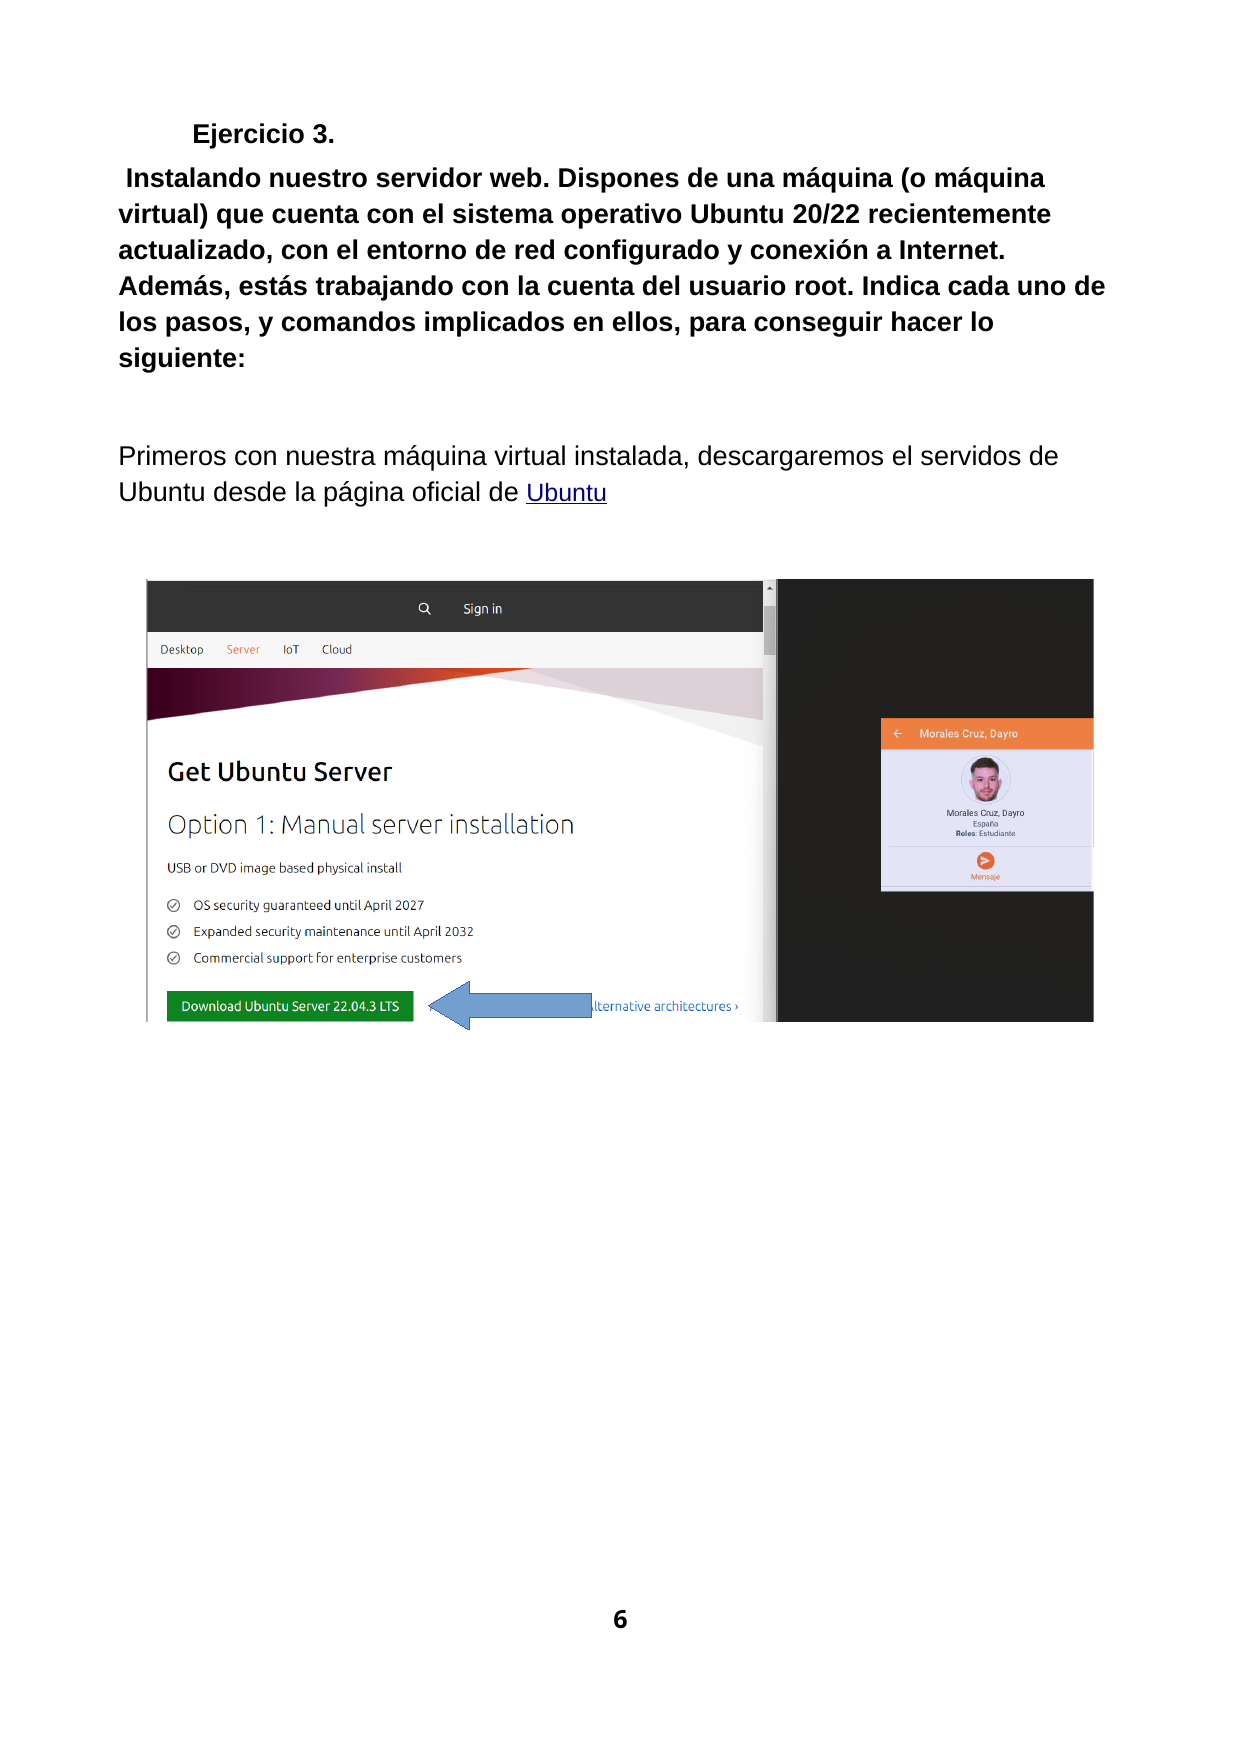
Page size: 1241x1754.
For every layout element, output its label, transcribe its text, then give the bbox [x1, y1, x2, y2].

subtitle Ejercicio 3. [118, 118, 1122, 149]
picture [146, 579, 1094, 1022]
text Primeros con nuestra máquina virtual instalada, descargaremos el servidos de Ubuntu desde la página oficial de Ubuntu [118, 440, 1122, 507]
text Instalando nuestro servidor web. Dispones de una máquina (o máquina virtual) que cuenta con el sistema operativo Ubuntu 20/22 recientemente actualizado, con el entorno de red configurado y conexión a Internet. Además, estás trabajando con la cuenta del usuario root. Indica cada uno de los pasos, y comandos implicados en ellos, para conseguir hacer lo siguiente: [118, 162, 1122, 373]
